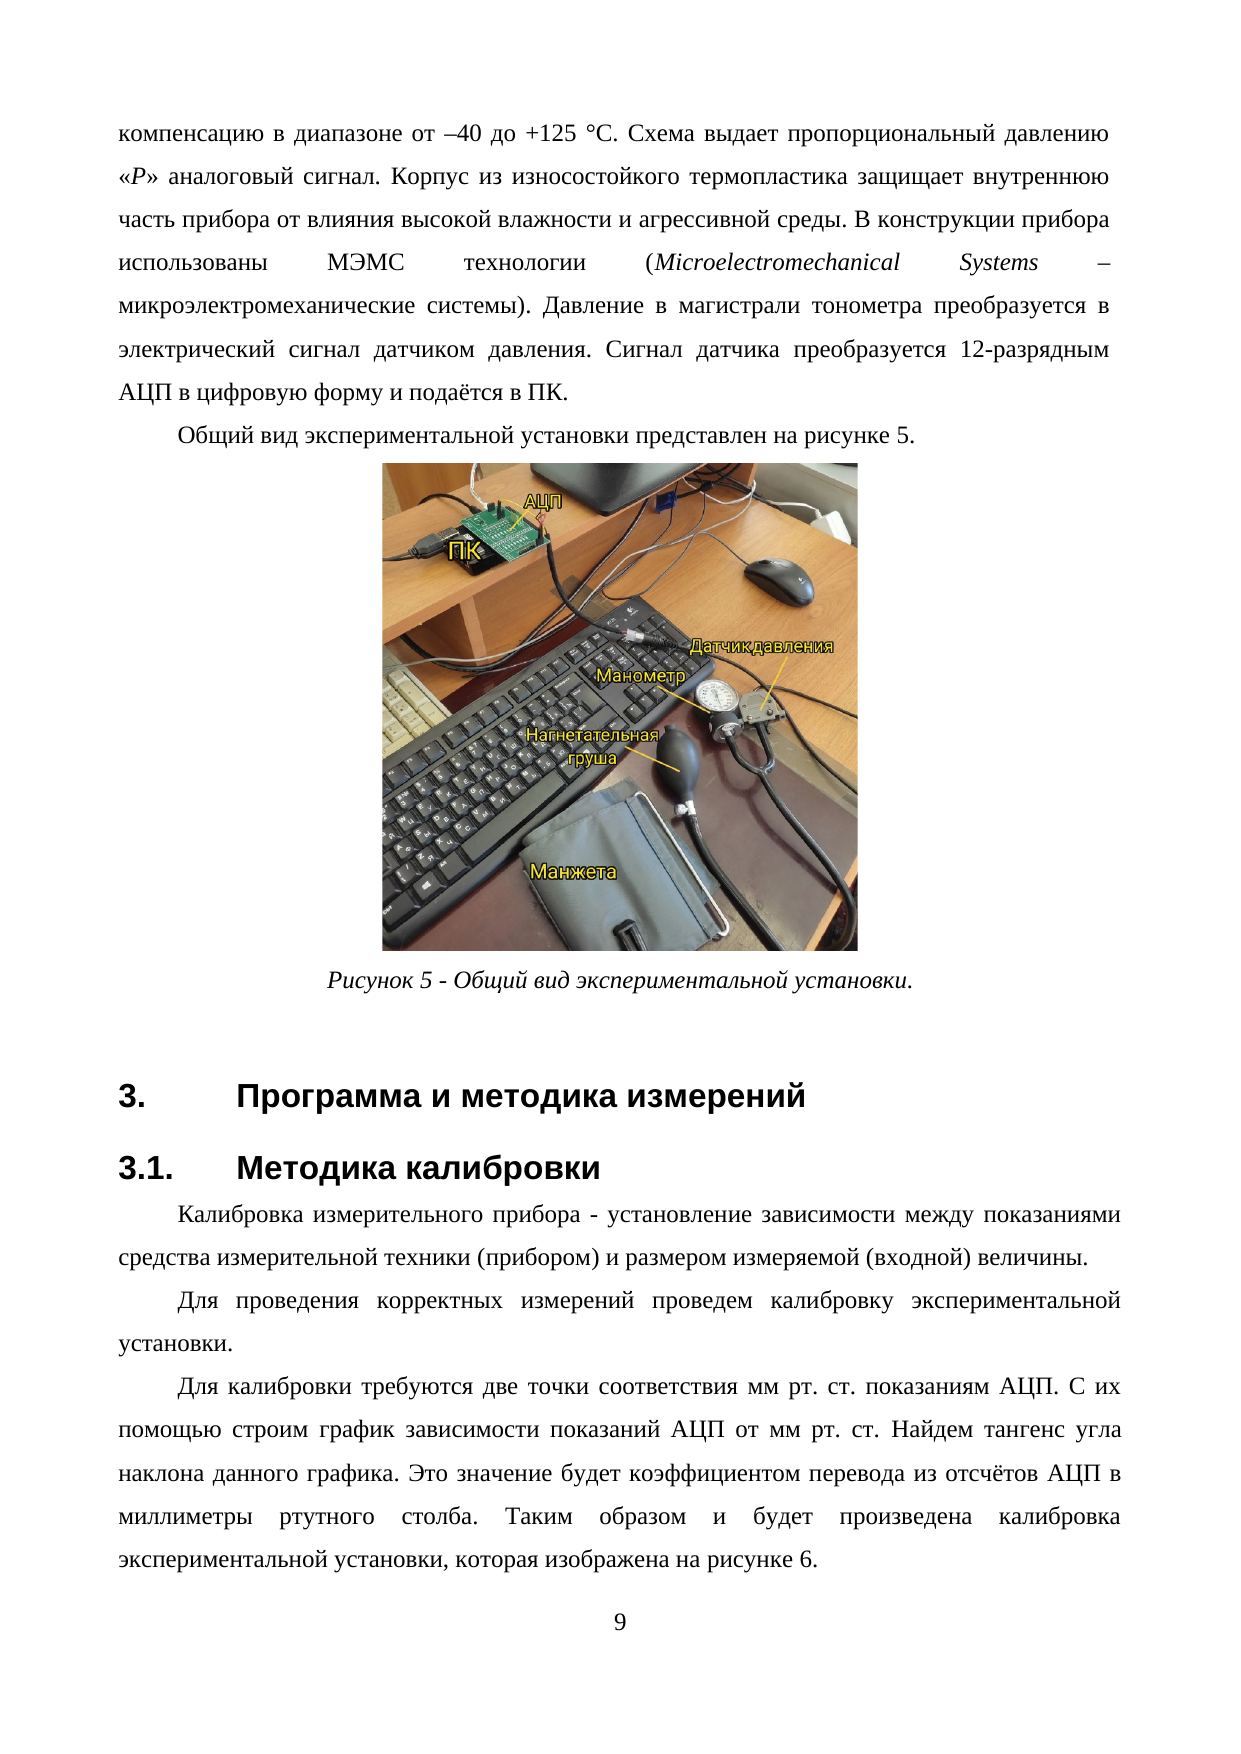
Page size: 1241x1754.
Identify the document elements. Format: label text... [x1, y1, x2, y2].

text компенсацию в диапазоне от –40 до +125 °C. Схема выдает пропорциональный давлению «Р» аналоговый сигнал. Корпус из износостойкого термопластика защищает внутреннюю часть прибора от влияния высокой влажности и агрессивной среды. В конструкции прибора использованы МЭМС технологии (Microelectromechanical Systems – микроэлектромеханические системы). Давление в магистрали тонометра преобразуется в электрический сигнал датчиком давления. Сигнал датчика преобразуется 12-разрядным АЦП в цифровую форму и подаётся в ПК. [118, 118, 1110, 406]
subtitle Методика калибровки [118, 1148, 1122, 1186]
text Калибровка измерительного прибора - установление зависимости между показаниями средства измерительной техники (прибором) и размером измеряемой (входной) величины. [118, 1199, 1122, 1271]
subtitle Программа и методика измерений [118, 1076, 1122, 1115]
text Рисунок 5 - Общий вид экспериментальной установки. [118, 965, 1122, 994]
picture [382, 463, 858, 951]
text Для проведения корректных измерений проведем калибровку экспериментальной установки. [118, 1285, 1122, 1357]
text Для калибровки требуются две точки соответствия мм рт. ст. показаниям АЦП. С их помощью строим график зависимости показаний АЦП от мм рт. ст. Найдем тангенс угла наклона данного графика. Это значение будет коэффициентом перевода из отсчётов АЦП в миллиметры ртутного столба. Таким образом и будет произведена калибровка экспериментальной установки, которая изображена на рисунке 6. [118, 1371, 1122, 1573]
text Общий вид экспериментальной установки представлен на рисунке 5. [118, 420, 1110, 449]
